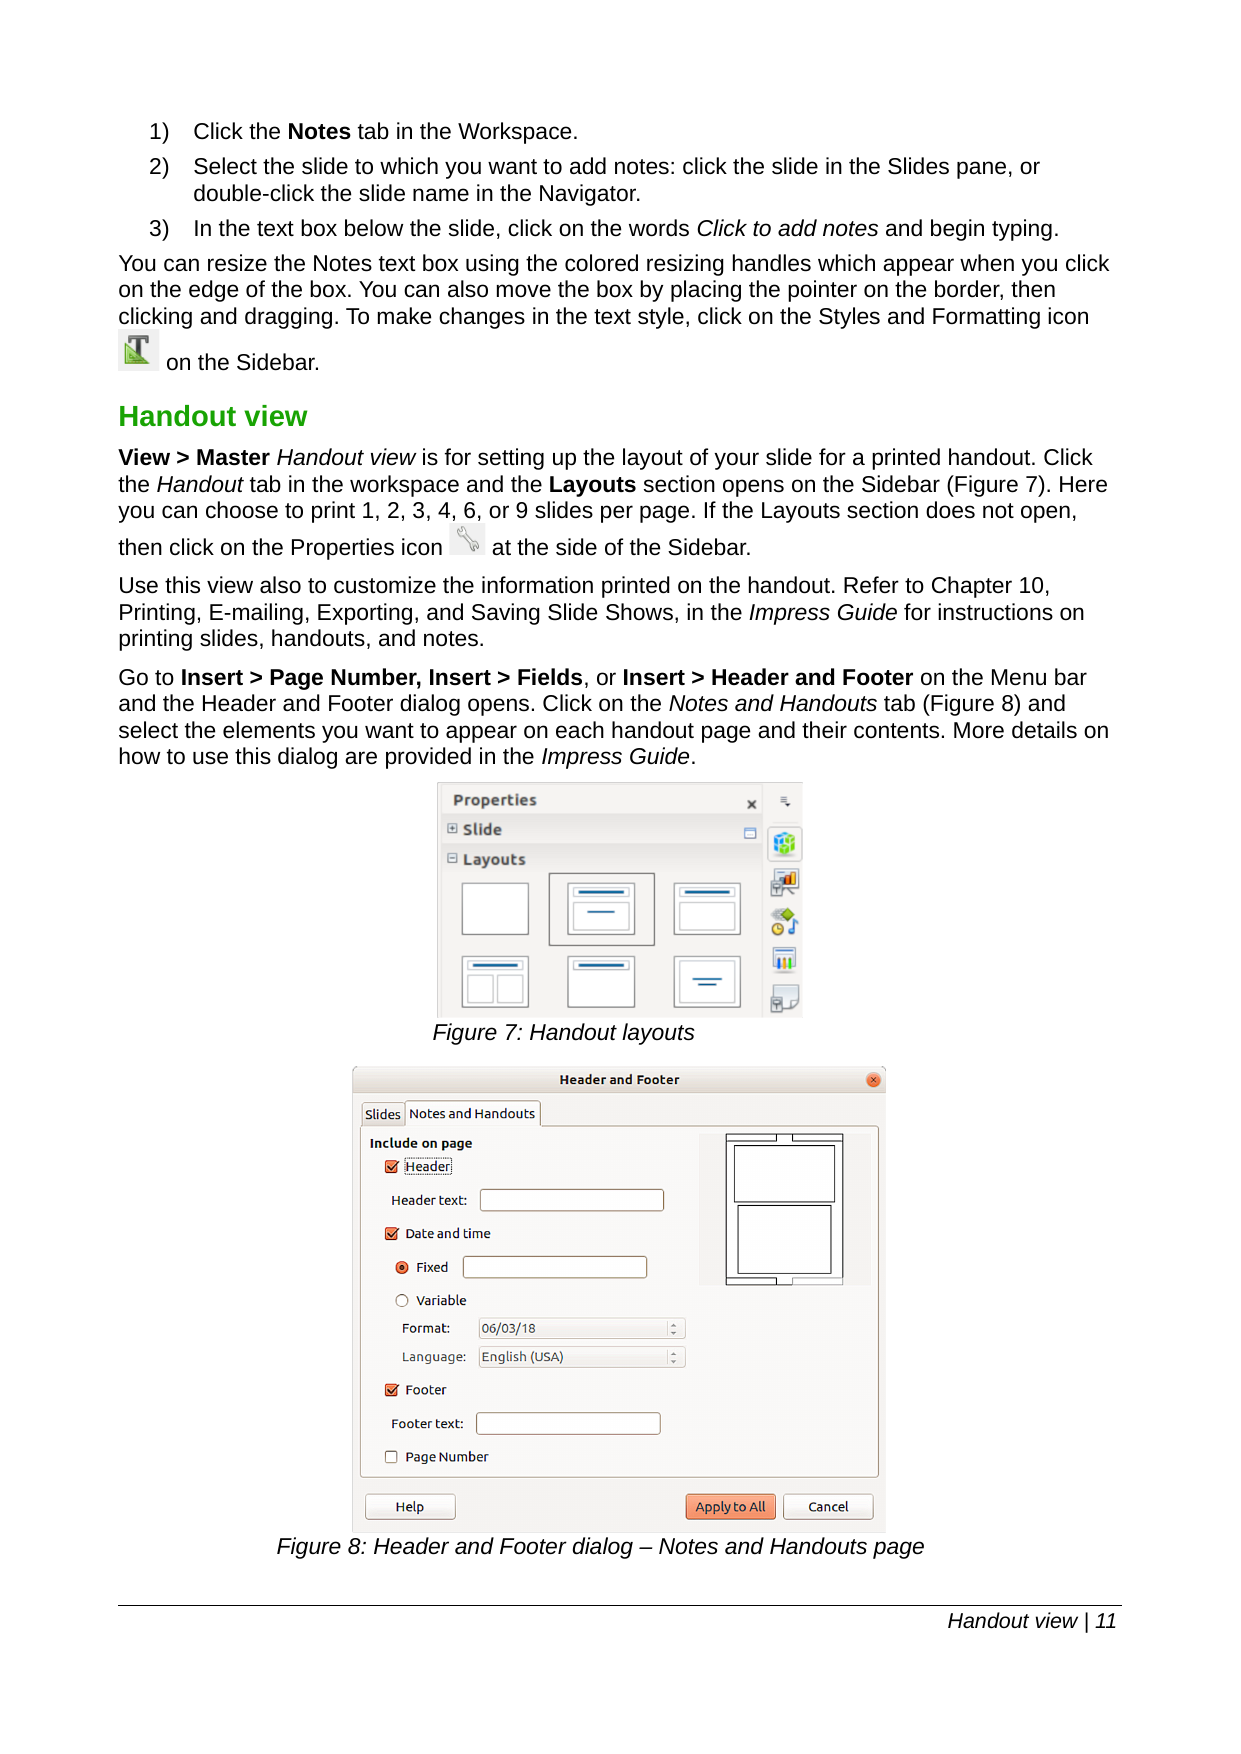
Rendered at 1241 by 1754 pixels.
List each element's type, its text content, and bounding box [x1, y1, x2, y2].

picture [345, 1066, 895, 1533]
subtitle Handout view [118, 399, 1122, 433]
text You can resize the Notes text box using the colored resizing handles which appear when you click on the edge of the box. You can also move the box by placing the pointer on the border, then clicking and dragging. To make changes in the text style, click on the Styles and Formatting icon on the Sidebar. [118, 250, 1122, 375]
list Select the slide to which you want to add notes: click the slide in the Slides pane, or double-click the slide name in the Navigator. [169, 153, 1122, 206]
text Figure 8: Header and Footer dialog – Notes and Handouts page [276, 1066, 964, 1559]
text Figure 7: Handout layouts [432, 1019, 808, 1045]
text View > Master Handout view is for setting up the layout of your slide for a printed handout. Click the Handout tab in the workspace and the Layouts section opens on the Sidebar (Figure 7). Here you can choose to print 1, 2, 3, 4, 6, or 9 slides per page. If the Layouts section does not open, then click on the Properties icon at the side of the Sidebar. [118, 444, 1122, 560]
text Use this view also to customize the information printed on the handout. Refer to Chapter 10, Printing, E-mailing, Exporting, and Saving Slide Shows, in the Impress Guide for instructions on printing slides, handouts, and notes. [118, 572, 1122, 651]
picture [432, 781, 808, 1019]
list Click the Notes tab in the Workspace. [169, 118, 1122, 144]
list In the text box below the slide, click on the words Click to add notes and begin typing. [169, 215, 1122, 241]
text Go to Insert > Page Number, Insert > Fields, or Insert > Header and Footer on the Menu bar and the Header and Footer dialog opens. Click on the Notes and Handouts tab (Figure 8) and select the elements you want to appear on each handout page and their contents. More details on how to use this dialog are provided in the Impress Guide. [118, 664, 1122, 769]
